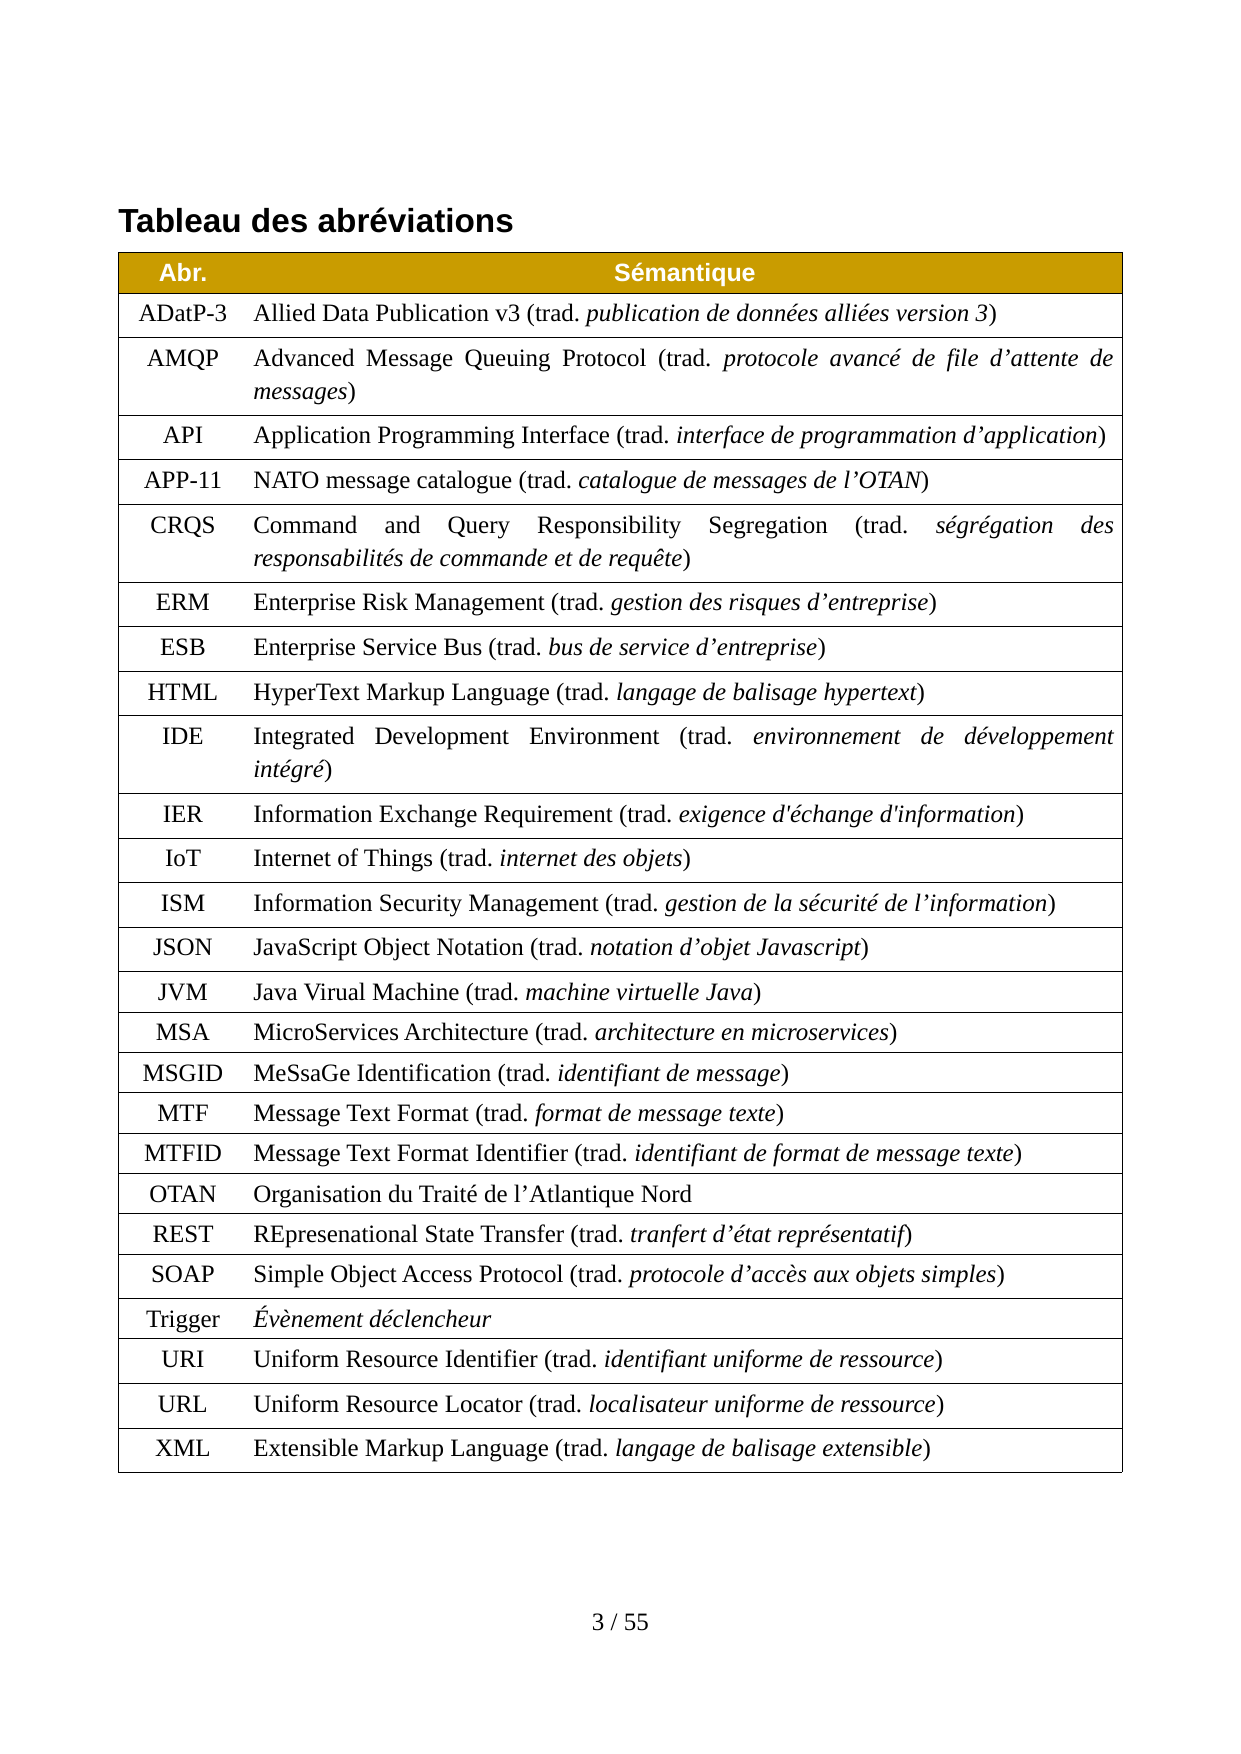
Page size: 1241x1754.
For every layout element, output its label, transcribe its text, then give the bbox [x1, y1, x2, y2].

table_cell Enterprise Risk Management (trad. gestion des risques d’entreprise) [247, 583, 1122, 626]
table_cell Information Exchange Requirement (trad. exigence d'échange d'information) [247, 794, 1122, 837]
table_cell MTFID [119, 1134, 247, 1173]
table_cell Command and Query Responsibility Segregation (trad. ségrégation des responsabilités de commande et de requête) [247, 505, 1122, 582]
table_cell Java Virual Machine (trad. machine virtuelle Java) [247, 972, 1122, 1012]
table_cell OTAN [119, 1174, 247, 1213]
table_cell Message Text Format (trad. format de message texte) [247, 1093, 1122, 1132]
table_cell APP-11 [119, 460, 247, 504]
table_cell Application Programming Interface (trad. interface de programmation d’application) [247, 416, 1122, 459]
table_cell ADatP-3 [119, 294, 247, 337]
table_cell IDE [119, 716, 247, 793]
subtitle Tableau des abréviations [118, 201, 1122, 240]
table_cell Extensible Markup Language (trad. langage de balisage extensible) [247, 1429, 1122, 1472]
table_cell Internet of Things (trad. internet des objets) [247, 839, 1122, 882]
table_cell MicroServices Architecture (trad. architecture en microservices) [247, 1013, 1122, 1052]
table_cell AMQP [119, 338, 247, 415]
table_cell HyperText Markup Language (trad. langage de balisage hypertext) [247, 672, 1122, 715]
table_cell REpresenational State Transfer (trad. tranfert d’état représentatif) [247, 1214, 1122, 1253]
table_cell Advanced Message Queuing Protocol (trad. protocole avancé de file d’attente de messages) [247, 338, 1122, 415]
table_cell Organisation du Traité de l’Atlantique Nord [247, 1174, 1122, 1213]
table_cell Message Text Format Identifier (trad. identifiant de format de message texte) [247, 1134, 1122, 1173]
table_cell JavaScript Object Notation (trad. notation d’objet Javascript) [247, 928, 1122, 971]
table_cell URI [119, 1339, 247, 1383]
table_cell NATO message catalogue (trad. catalogue de messages de l’OTAN) [247, 460, 1122, 504]
table_cell URL [119, 1384, 247, 1427]
table_cell Évènement déclencheur [247, 1299, 1122, 1338]
table_cell Trigger [119, 1299, 247, 1338]
table_cell Allied Data Publication v3 (trad. publication de données alliées version 3) [247, 294, 1122, 337]
table_cell CRQS [119, 505, 247, 582]
table_cell REST [119, 1214, 247, 1253]
table_cell IER [119, 794, 247, 837]
table_header Sémantique [247, 253, 1122, 293]
table_cell MSA [119, 1013, 247, 1052]
table_cell Integrated Development Environment (trad. environnement de développement intégré) [247, 716, 1122, 793]
table_cell ISM [119, 883, 247, 927]
table_cell Uniform Resource Locator (trad. localisateur uniforme de ressource) [247, 1384, 1122, 1427]
table_cell Enterprise Service Bus (trad. bus de service d’entreprise) [247, 627, 1122, 671]
table_cell ERM [119, 583, 247, 626]
table_cell Uniform Resource Identifier (trad. identifiant uniforme de ressource) [247, 1339, 1122, 1383]
table_cell JSON [119, 928, 247, 971]
table_cell MSGID [119, 1053, 247, 1092]
table_cell API [119, 416, 247, 459]
table_cell IoT [119, 839, 247, 882]
table_cell XML [119, 1429, 247, 1472]
table_header Abr. [119, 253, 247, 293]
table_cell JVM [119, 972, 247, 1012]
table_cell SOAP [119, 1255, 247, 1298]
table_cell ESB [119, 627, 247, 671]
table_cell Simple Object Access Protocol (trad. protocole d’accès aux objets simples) [247, 1255, 1122, 1298]
table_cell MTF [119, 1093, 247, 1132]
table_cell HTML [119, 672, 247, 715]
table_cell Information Security Management (trad. gestion de la sécurité de l’information) [247, 883, 1122, 927]
table_cell MeSsaGe Identification (trad. identifiant de message) [247, 1053, 1122, 1092]
